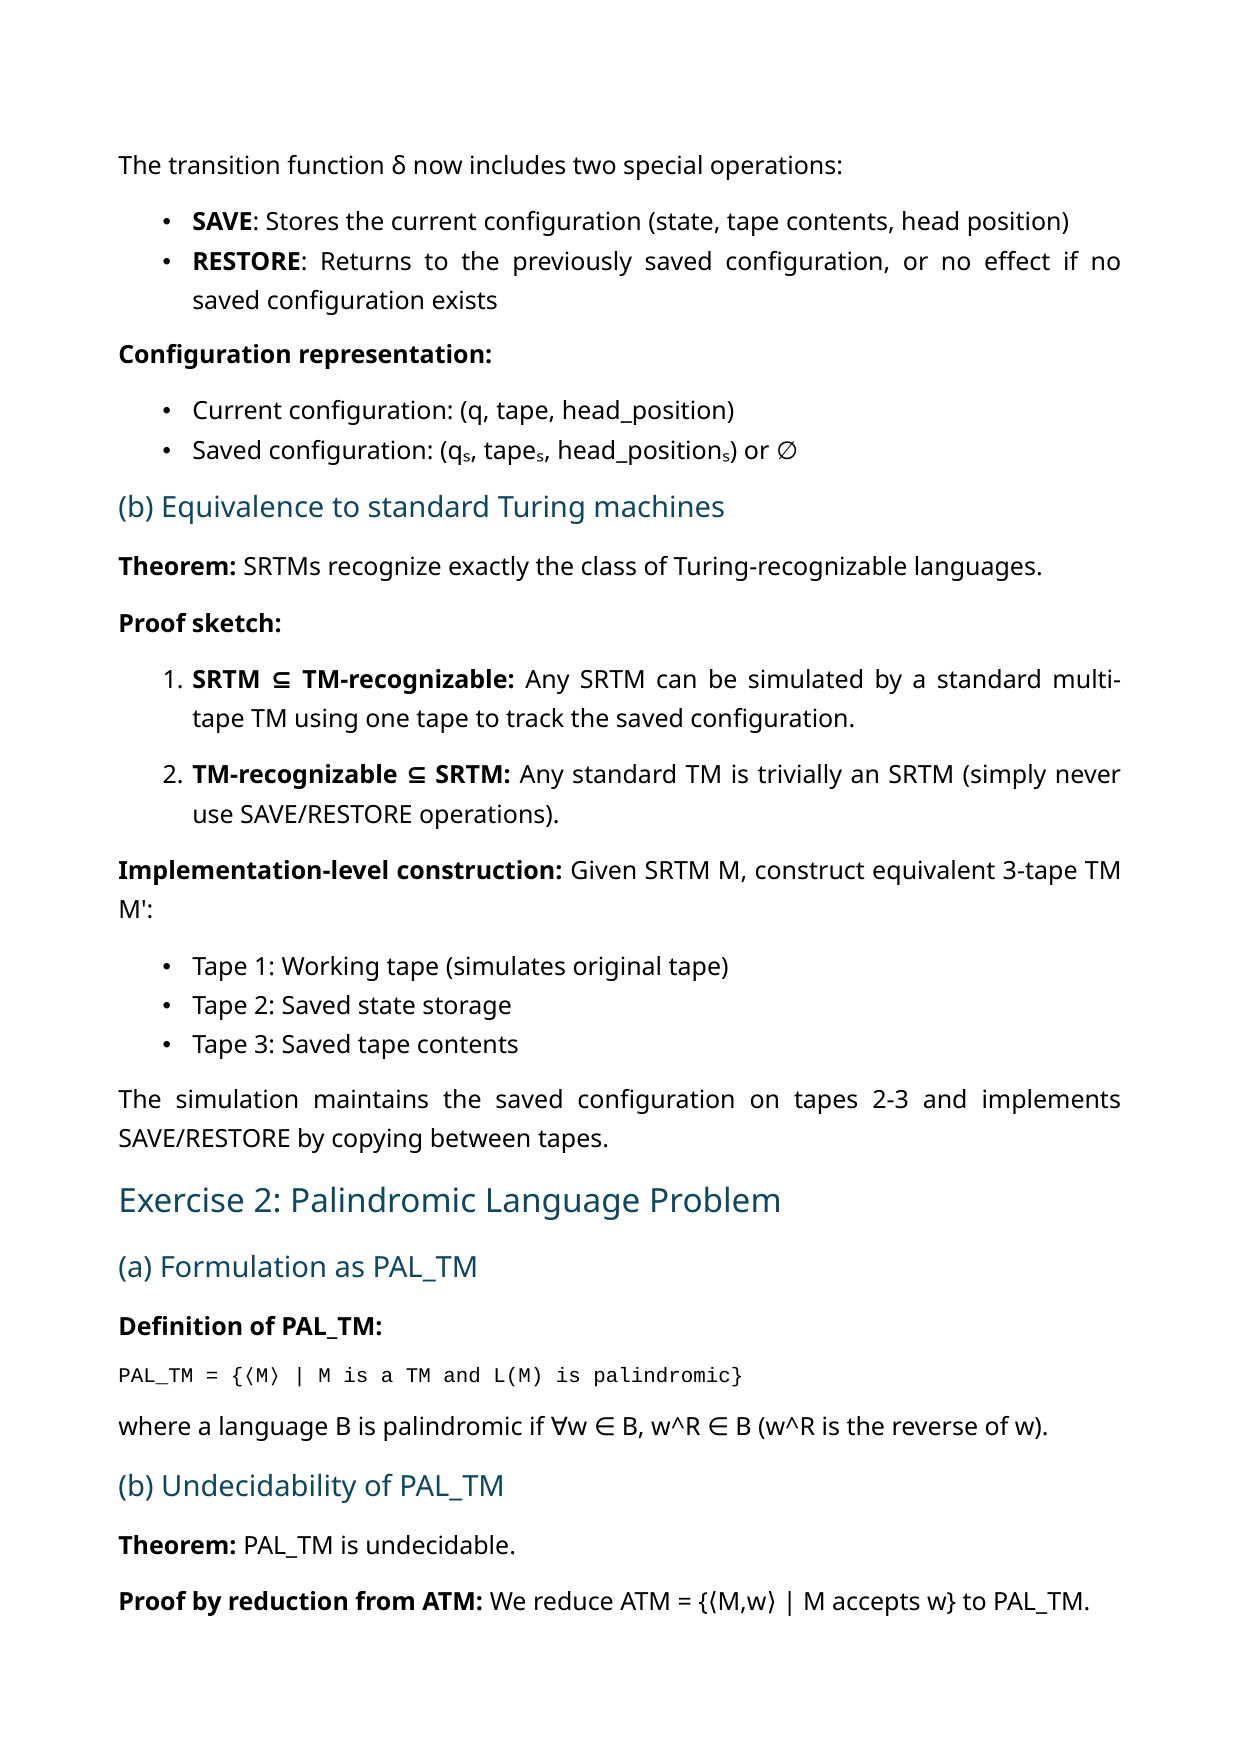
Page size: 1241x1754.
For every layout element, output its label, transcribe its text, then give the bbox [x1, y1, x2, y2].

list Tape 1: Working tape (simulates original tape) [162, 948, 1122, 982]
text Configuration representation: [118, 337, 1122, 371]
list Current configuration: (q, tape, head_position) [162, 393, 1122, 427]
list Saved configuration: (qₛ, tapeₛ, head_positionₛ) or ∅ [162, 432, 1122, 466]
text The transition function δ now includes two special operations: [118, 148, 1122, 182]
subtitle (b) Equivalence to standard Turing machines [118, 486, 1122, 526]
subtitle (b) Undecidability of PAL_TM [118, 1465, 1122, 1505]
text Implementation-level construction: Given SRTM M, construct equivalent 3-tape TM M': [118, 853, 1122, 926]
text The simulation maintains the saved configuration on tapes 2-3 and implements SAVE/RESTORE by copying between tapes. [118, 1081, 1122, 1155]
list Tape 2: Saved state storage [162, 988, 1122, 1022]
list Tape 3: Saved tape contents [162, 1027, 1122, 1061]
text Proof by reduction from ATM: We reduce ATM = {⟨M,w⟩ | M accepts w} to PAL_TM. [118, 1584, 1122, 1618]
text Proof sketch: [118, 605, 1122, 639]
subtitle Exercise 2: Palindromic Language Problem [118, 1177, 1122, 1222]
subtitle (a) Formulation as PAL_TM [118, 1246, 1122, 1286]
text Theorem: SRTMs recognize exactly the class of Turing-recognizable languages. [118, 549, 1122, 583]
text where a language B is palindromic if ∀w ∈ B, w^R ∈ B (w^R is the reverse of w). [118, 1409, 1122, 1443]
list SAVE: Stores the current configuration (state, tape contents, head position) [162, 204, 1122, 238]
list TM-recognizable ⊆ SRTM: Any standard TM is trivially an SRTM (simply never use SAVE/RESTORE operations). [162, 757, 1122, 831]
text Definition of PAL_TM: [118, 1309, 1122, 1343]
list RESTORE: Returns to the previously saved configuration, or no effect if no saved configuration exists [162, 243, 1122, 317]
text Theorem: PAL_TM is undecidable. [118, 1528, 1122, 1562]
list SRTM ⊆ TM-recognizable: Any SRTM can be simulated by a standard multi-tape TM using one tape to track the saved configuration. [162, 661, 1122, 735]
text PAL_TM = {⟨M⟩ | M is a TM and L(M) is palindromic} [118, 1365, 1122, 1388]
